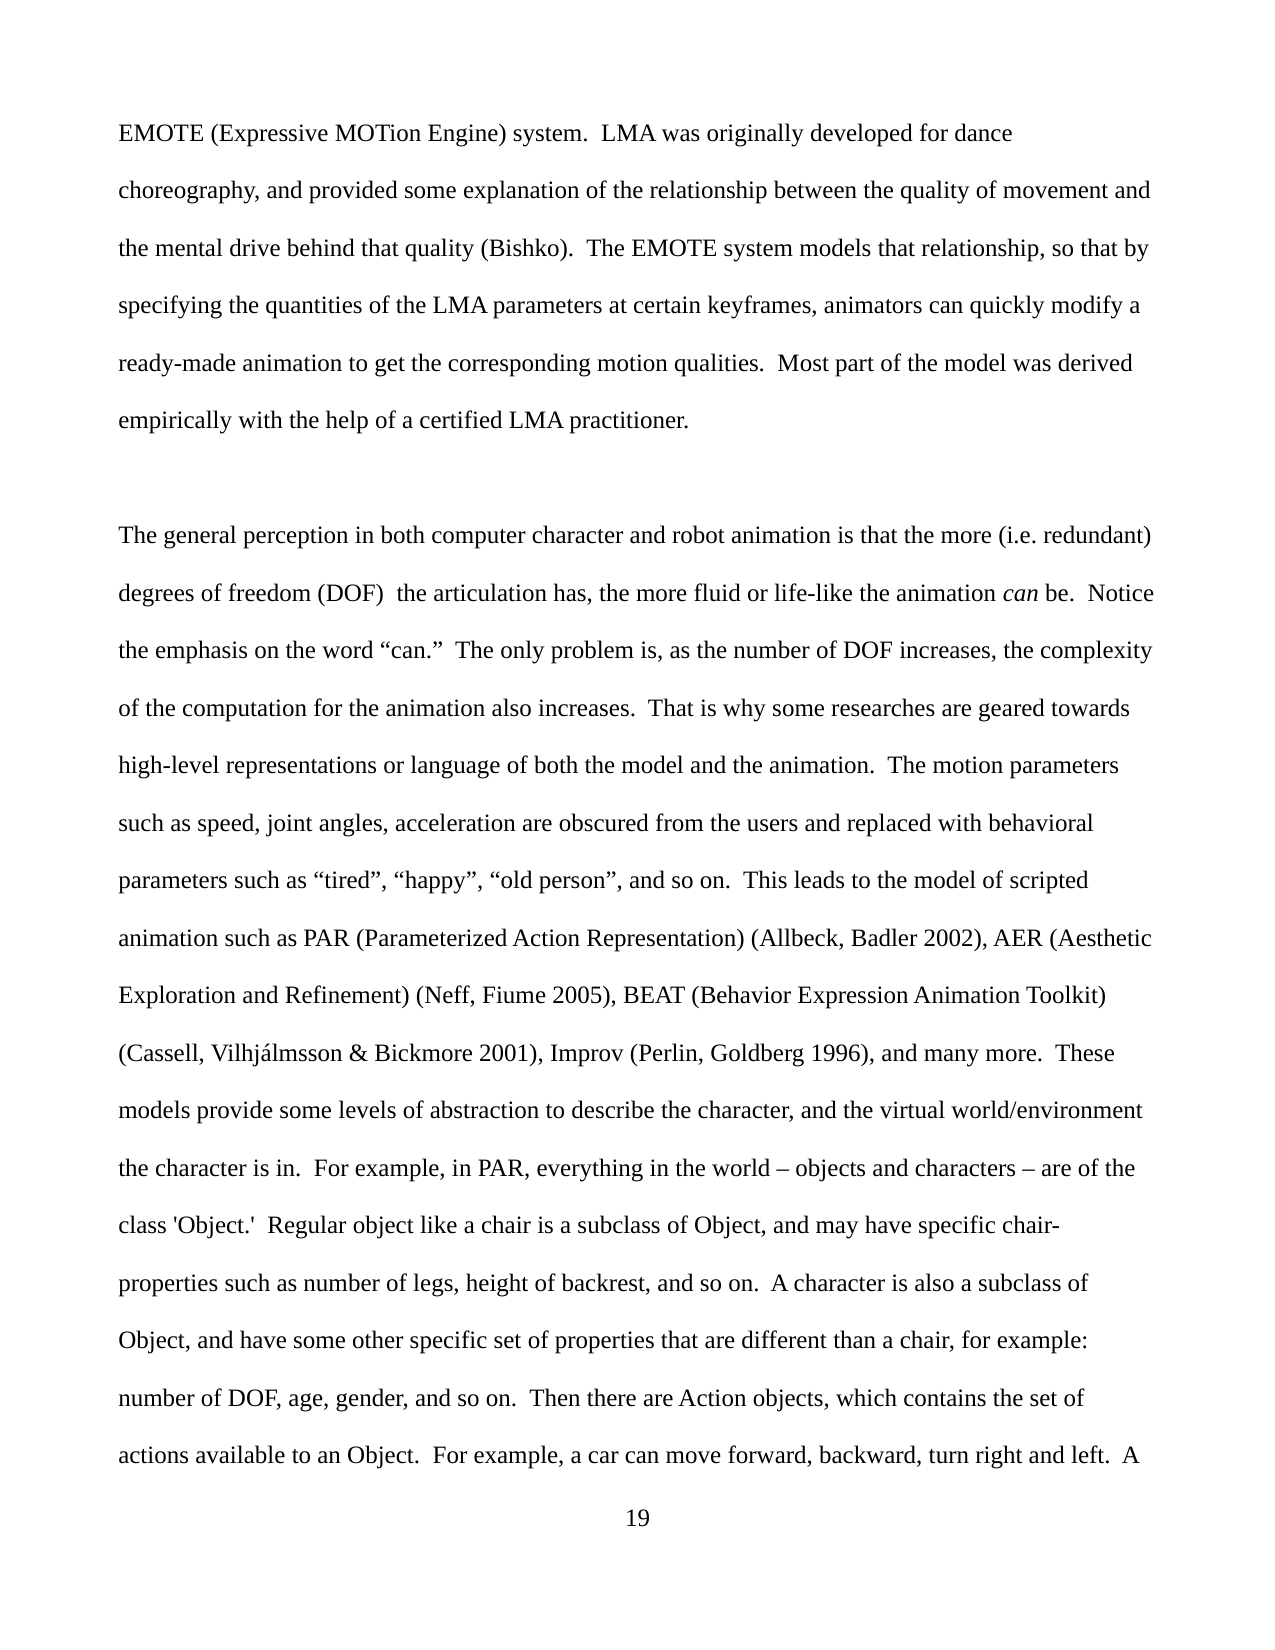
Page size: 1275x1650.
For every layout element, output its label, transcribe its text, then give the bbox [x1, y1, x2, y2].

text EMOTE (Expressive MOTion Engine) system. LMA was originally developed for dance choreography, and provided some explanation of the relationship between the quality of movement and the mental drive behind that quality (Bishko). The EMOTE system models that relationship, so that by specifying the quantities of the LMA parameters at certain keyframes, animators can quickly modify a ready-made animation to get the corresponding motion qualities. Most part of the model was derived empirically with the help of a certified LMA practitioner. [118, 118, 1157, 434]
text The general perception in both computer character and robot animation is that the more (i.e. redundant) degrees of freedom (DOF) the articulation has, the more fluid or life-like the animation can be. Notice the emphasis on the word “can.” The only problem is, as the number of DOF increases, the complexity of the computation for the animation also increases. That is why some researches are geared towards high-level representations or language of both the model and the animation. The motion parameters such as speed, joint angles, acceleration are obscured from the users and replaced with behavioral parameters such as “tired”, “happy”, “old person”, and so on. This leads to the model of scripted animation such as PAR (Parameterized Action Representation) (Allbeck, Badler 2002), AER (Aesthetic Exploration and Refinement) (Neff, Fiume 2005), BEAT (Behavior Expression Animation Toolkit) (Cassell, Vilhjálmsson & Bickmore 2001), Improv (Perlin, Goldberg 1996), and many more. These models provide some levels of abstraction to describe the character, and the virtual world/environment the character is in. For example, in PAR, everything in the world – objects and characters – are of the class 'Object.' Regular object like a chair is a subclass of Object, and may have specific chair-properties such as number of legs, height of backrest, and so on. A character is also a subclass of Object, and have some other specific set of properties that are different than a chair, for example: number of DOF, age, gender, and so on. Then there are Action objects, which contains the set of actions available to an Object. For example, a car can move forward, backward, turn right and left. A [118, 521, 1157, 1469]
